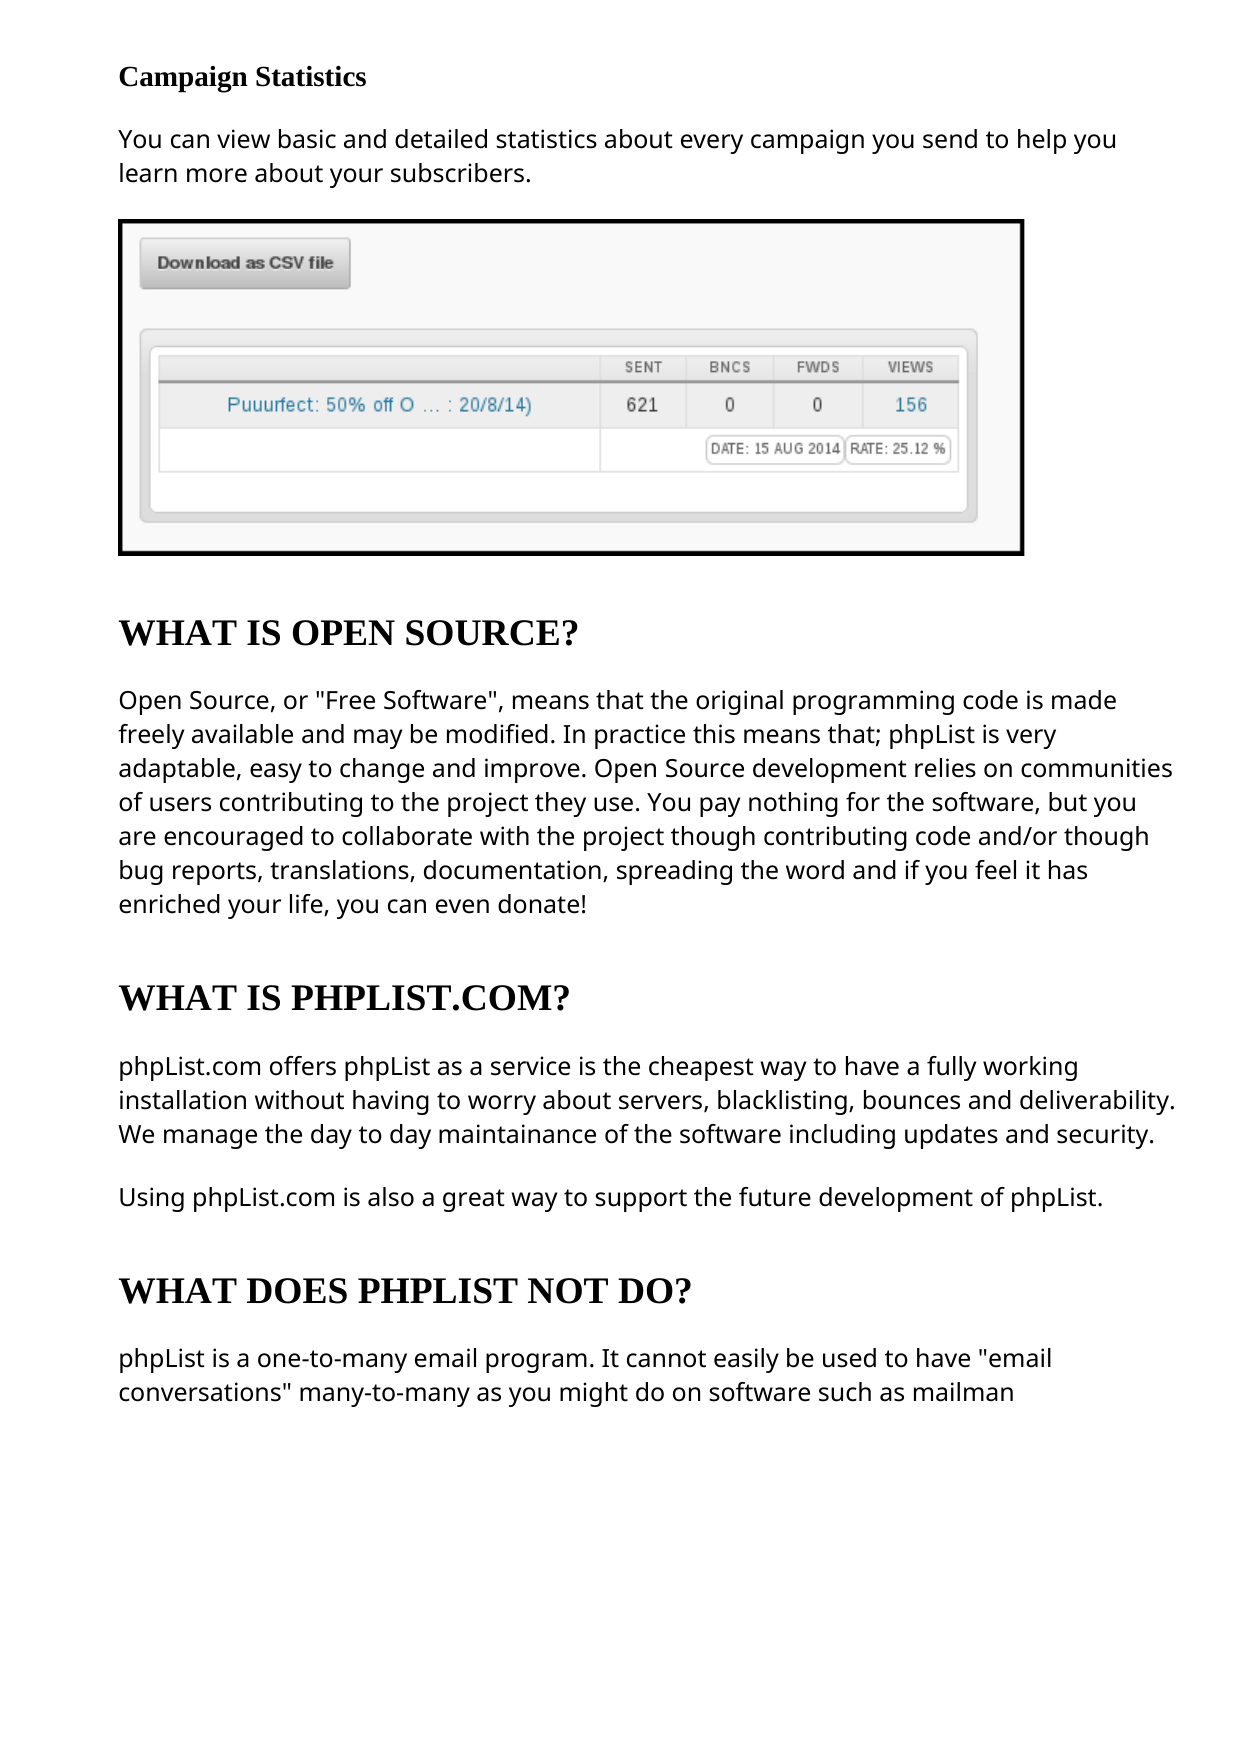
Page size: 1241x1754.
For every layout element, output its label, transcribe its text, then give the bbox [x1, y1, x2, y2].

picture [118, 219, 1025, 556]
text Open Source, or "Free Software", means that the original programming code is made freely available and may be modified. In practice this means that; phpList is very adaptable, easy to change and improve. Open Source development relies on communities of users contributing to the project they use. You pay nothing for the software, but you are encouraged to collaborate with the project though contributing code and/or though bug reports, translations, documentation, spreading the word and if you feel it has enriched your life, you can even donate! [118, 683, 1181, 921]
text You can view basic and detailed statistics about every campaign you send to help you learn more about your subscribers. [118, 122, 1181, 190]
subtitle Campaign Statistics [118, 59, 1181, 93]
subtitle What is Open Source? [118, 610, 1181, 653]
subtitle What does phpList not do? [118, 1268, 1181, 1312]
subtitle What is phpList.com? [118, 976, 1181, 1019]
text phpList is a one-to-many email program. It cannot easily be used to have "email conversations" many-to-many as you might do on software such as mailman [118, 1341, 1181, 1409]
text Using phpList.com is also a great way to support the future development of phpList. [118, 1180, 1181, 1214]
text phpList.com offers phpList as a service is the cheapest way to have a fully working installation without having to worry about servers, blacklisting, bounces and deliverability. We manage the day to day maintainance of the software including updates and security. [118, 1048, 1181, 1150]
